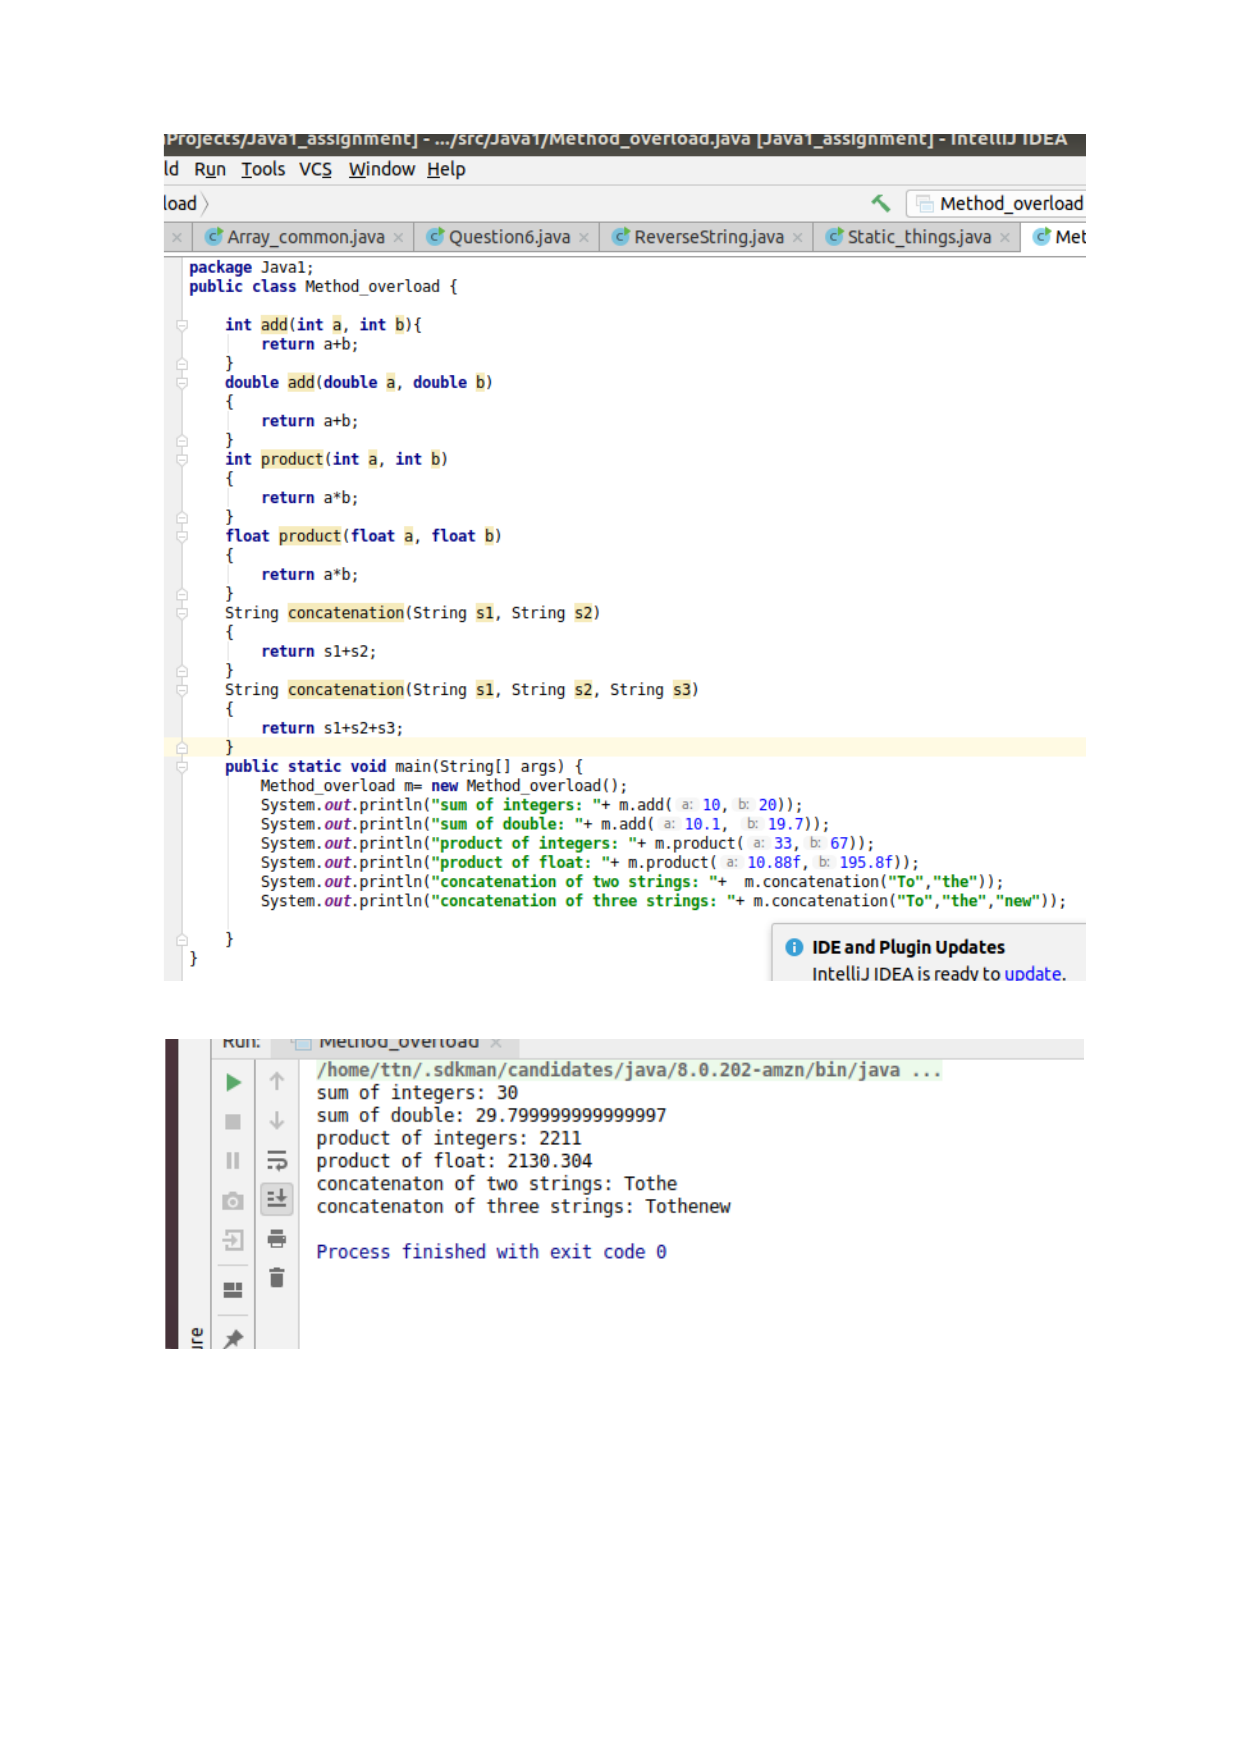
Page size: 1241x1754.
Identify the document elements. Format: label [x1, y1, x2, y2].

picture [165, 1039, 381, 1349]
picture [163, 134, 1086, 981]
